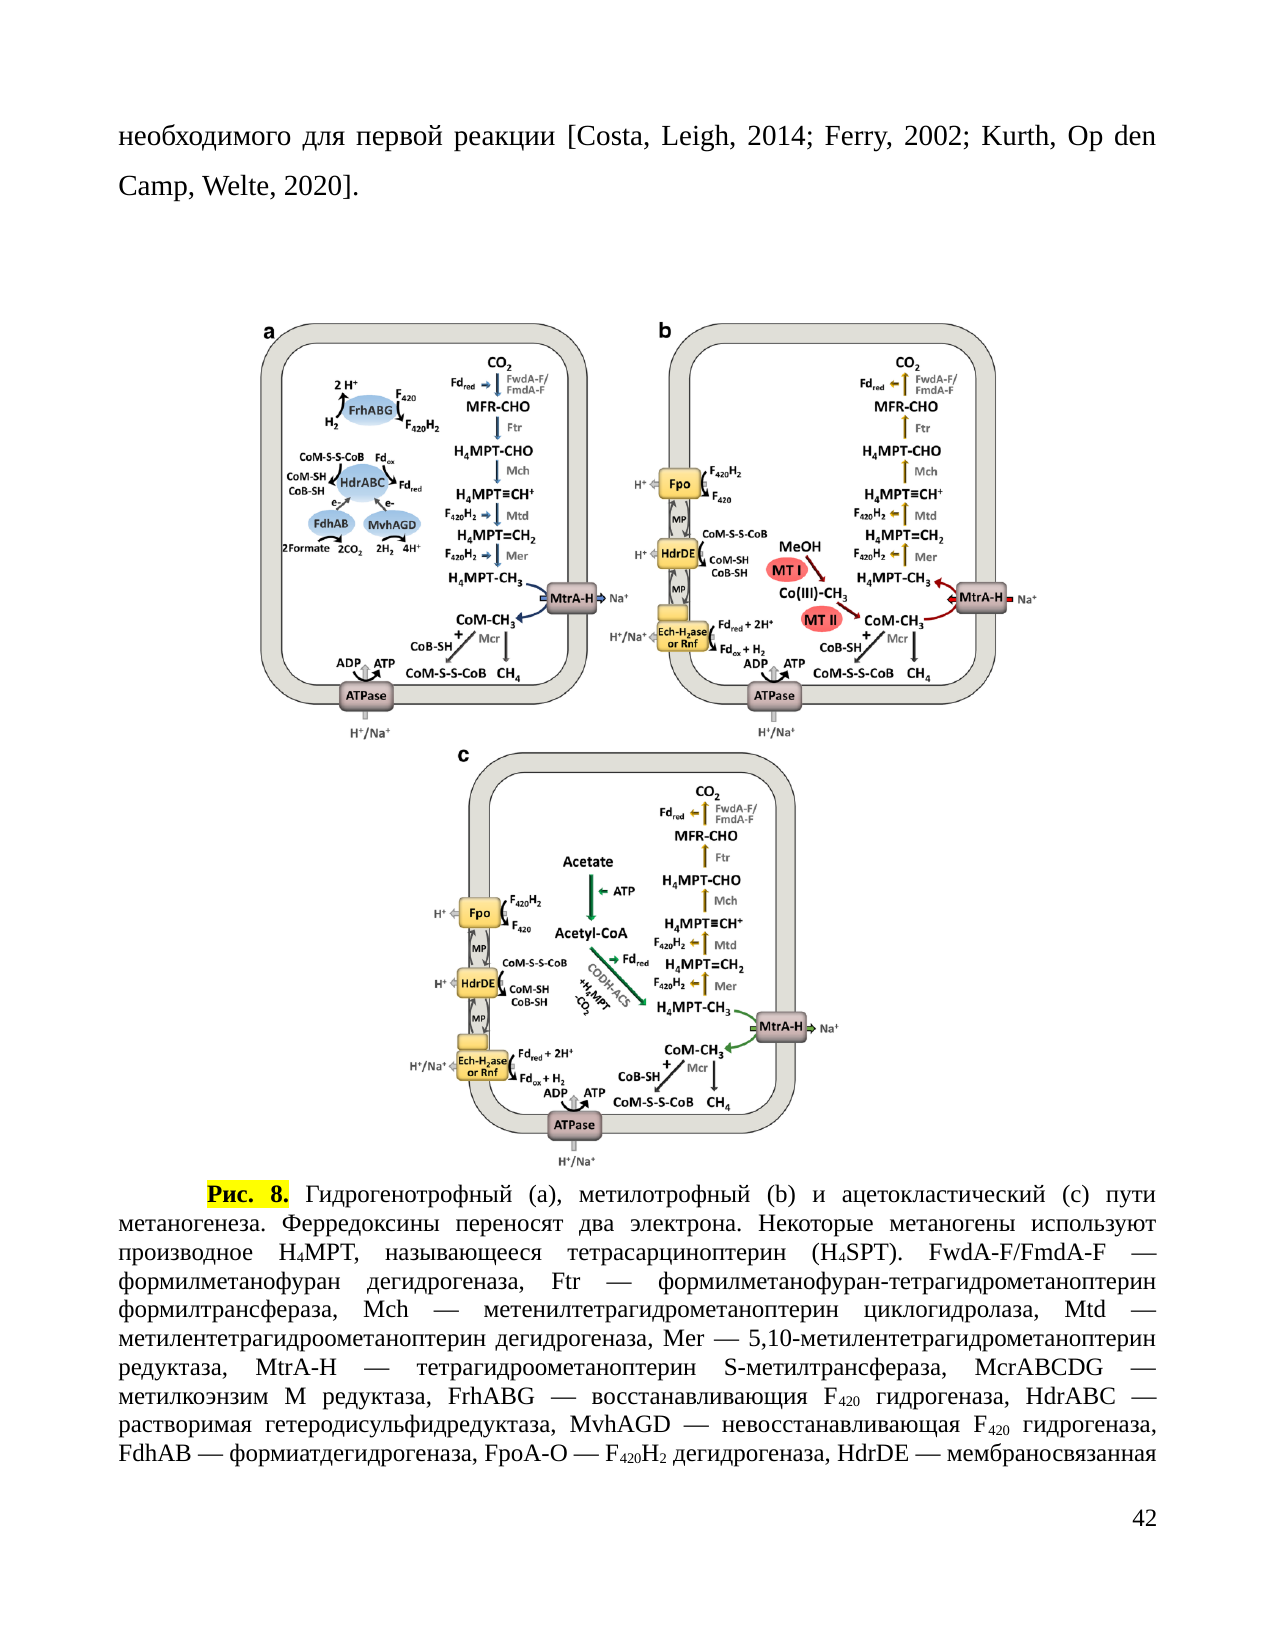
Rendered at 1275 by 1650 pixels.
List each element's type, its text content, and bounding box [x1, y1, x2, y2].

picture [226, 302, 1049, 1180]
text необходимого для первой реакции [Costa, Leigh, 2014; Ferry, 2002; Kurth, Op den Camp, Welte, 2020]⁠. [118, 118, 1157, 202]
text Рис. 8. Гидрогенотрофный (a), метилотрофный (b) и ацетокластический (c) пути метаногенеза. Ферредоксины переносят два электрона. Некоторые метаногены используют производное H4MPT, называющееся тетрасарциноптерин (H4SPT). FwdA-F/FmdA-F — формилметанофуран дегидрогеназа, Ftr — формилметанофуран-тетрагидрометаноптерин формилтрансфераза, Mch — метенилтетрагидрометаноптерин циклогидролаза, Mtd — метилентетрагидроометаноптерин дегидрогеназа, Mer — 5,10-метилентетрагидрометаноптерин редуктаза, MtrA-H — тетрагидроометаноптерин S-метилтрансфераза, McrABCDG — метилкоэнзим M редуктаза, FrhABG — восстанавливающия F420 гидрогеназа, HdrABC — растворимая гетеродисульфидредуктаза, MvhAGD — невосстанавливающая F420 гидрогеназа, FdhAB — формиатдегидрогеназа, FpoA-O — F420H2 дегидрогеназа, HdrDE — мембраносвязанная [118, 312, 1157, 1467]
